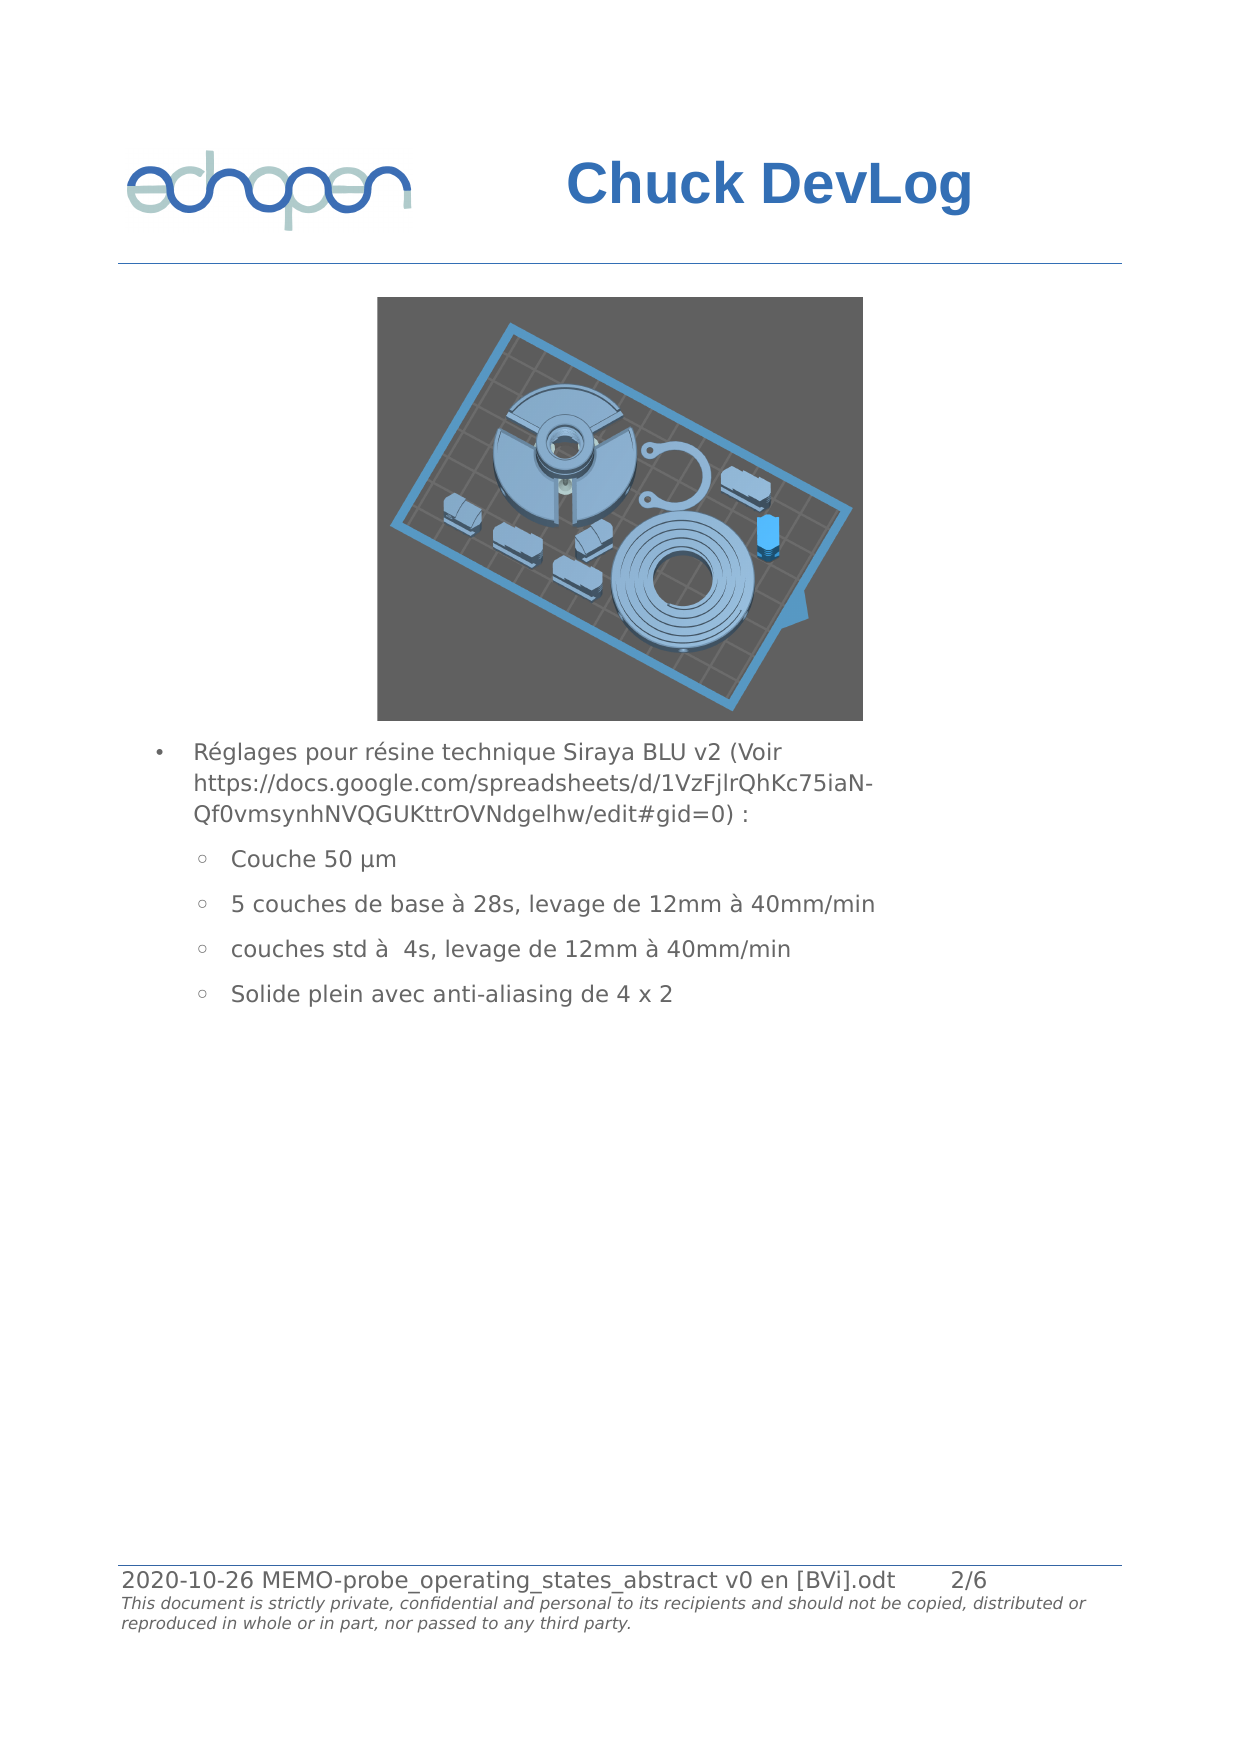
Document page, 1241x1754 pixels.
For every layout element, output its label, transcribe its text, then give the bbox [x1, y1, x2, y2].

list couches std à 4s, levage de 12mm à 40mm/min [193, 936, 1122, 963]
list Réglages pour résine technique Siraya BLU v2 (Voir https://docs.google.com/spreadsheets/d/1VzFjlrQhKc75iaN-Qf0vmsynhNVQGUKttrOVNdgelhw/edit#gid=0) : [156, 739, 1122, 827]
picture [377, 297, 863, 721]
list Couche 50 µm [193, 846, 1122, 873]
picture [124, 148, 413, 233]
list 5 couches de base à 28s, levage de 12mm à 40mm/min [193, 891, 1122, 918]
list Solide plein avec anti-aliasing de 4 x 2 [193, 982, 1122, 1008]
